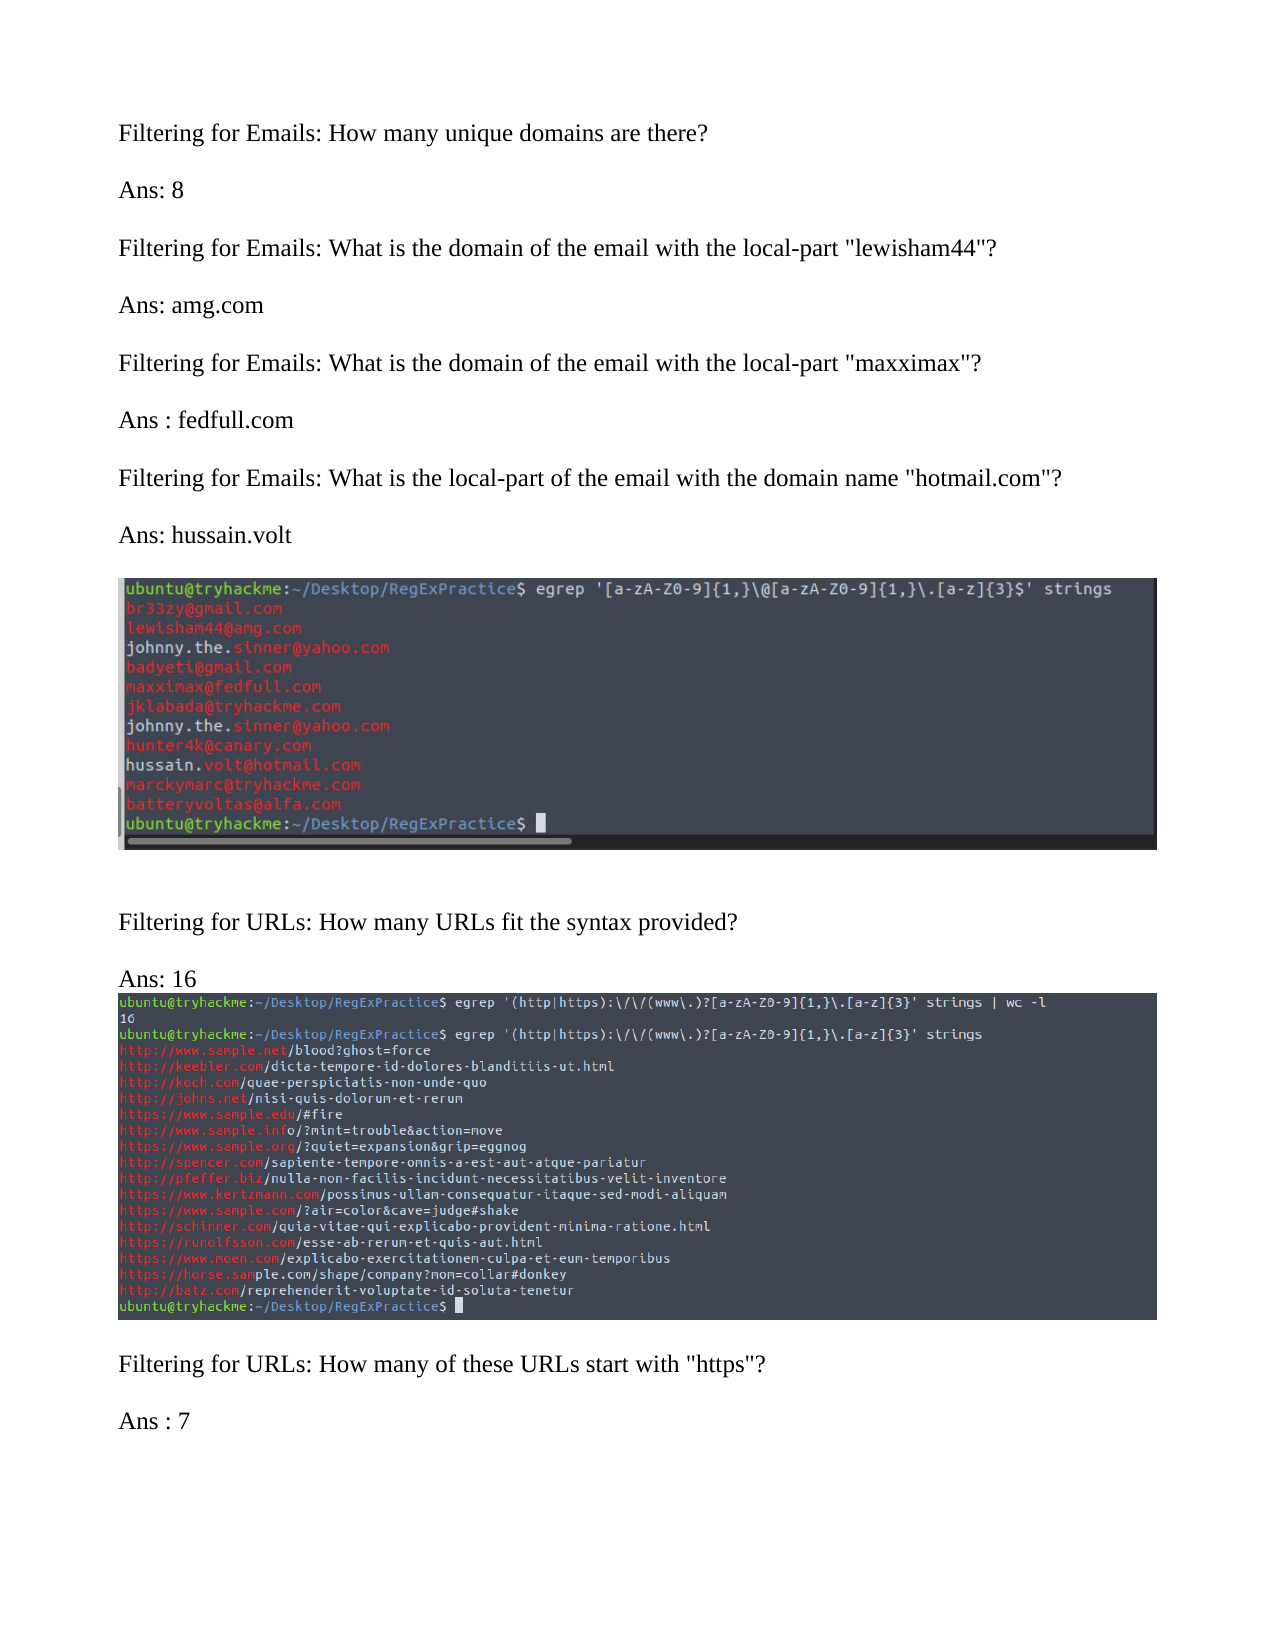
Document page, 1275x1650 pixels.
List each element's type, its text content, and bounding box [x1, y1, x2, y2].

text Filtering for Emails: What is the local-part of the email with the domain name "hotmail.com"? [118, 463, 1157, 492]
text Filtering for URLs: How many URLs fit the syntax provided? [118, 907, 1157, 936]
text Ans: hussain.volt [118, 521, 1157, 549]
picture [118, 993, 1157, 1320]
text Ans: 8 [118, 176, 1157, 204]
text Ans : fedfull.com [118, 406, 1157, 434]
text Ans: 16 [118, 964, 1157, 993]
text Filtering for URLs: How many of these URLs start with "https"? [118, 1349, 1157, 1377]
text Filtering for Emails: What is the domain of the email with the local-part "maxximax"? [118, 348, 1157, 377]
picture [118, 578, 1157, 850]
text Ans : 7 [118, 1406, 1157, 1435]
text Filtering for Emails: How many unique domains are there? [118, 118, 1157, 147]
text Filtering for Emails: What is the domain of the email with the local-part "lewisham44"? [118, 233, 1157, 262]
text Ans: amg.com [118, 291, 1157, 319]
